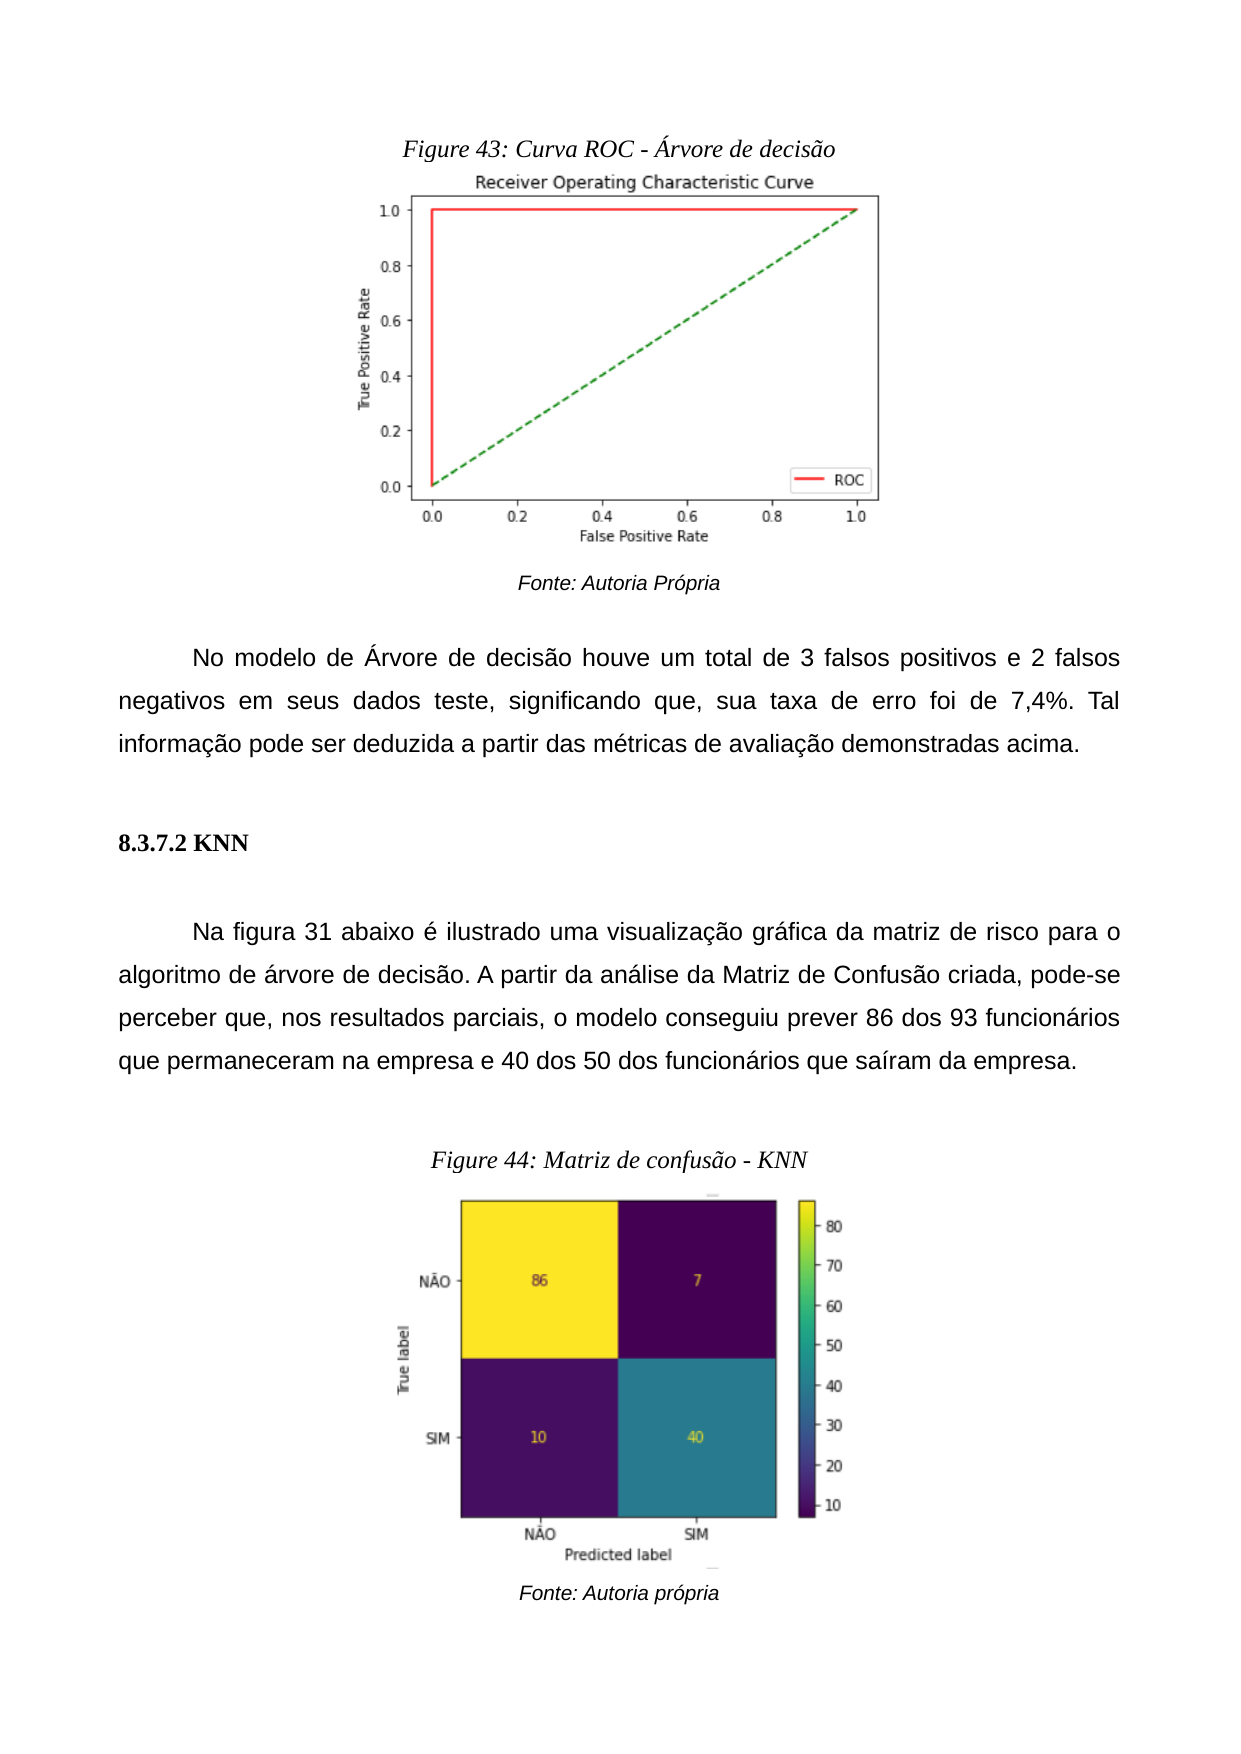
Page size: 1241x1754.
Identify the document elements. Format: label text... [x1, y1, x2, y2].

subtitle 8.3.7.2 KNN [118, 828, 1122, 857]
picture [390, 1173, 851, 1569]
text Fonte: Autoria Própria [118, 118, 1122, 595]
text Figure 43: Curva ROC - Árvore de decisão [333, 134, 908, 163]
picture [350, 162, 891, 547]
text Fonte: Autoria própria [118, 1132, 1122, 1604]
text No modelo de Árvore de decisão houve um total de 3 falsos positivos e 2 falsos negativos em seus dados teste, significando que, sua taxa de erro foi de 7,4%. Tal informação pode ser deduzida a partir das métricas de avaliação demonstradas acima. [118, 643, 1122, 758]
text Figure 44: Matriz de confusão - KNN [390, 1145, 850, 1173]
text Na figura 31 abaixo é ilustrado uma visualização gráfica da matriz de risco para o algoritmo de árvore de decisão. A partir da análise da Matriz de Confusão criada, pode-se perceber que, nos resultados parciais, o modelo conseguiu prever 86 dos 93 funcionários que permaneceram na empresa e 40 dos 50 dos funcionários que saíram da empresa. [118, 917, 1122, 1075]
